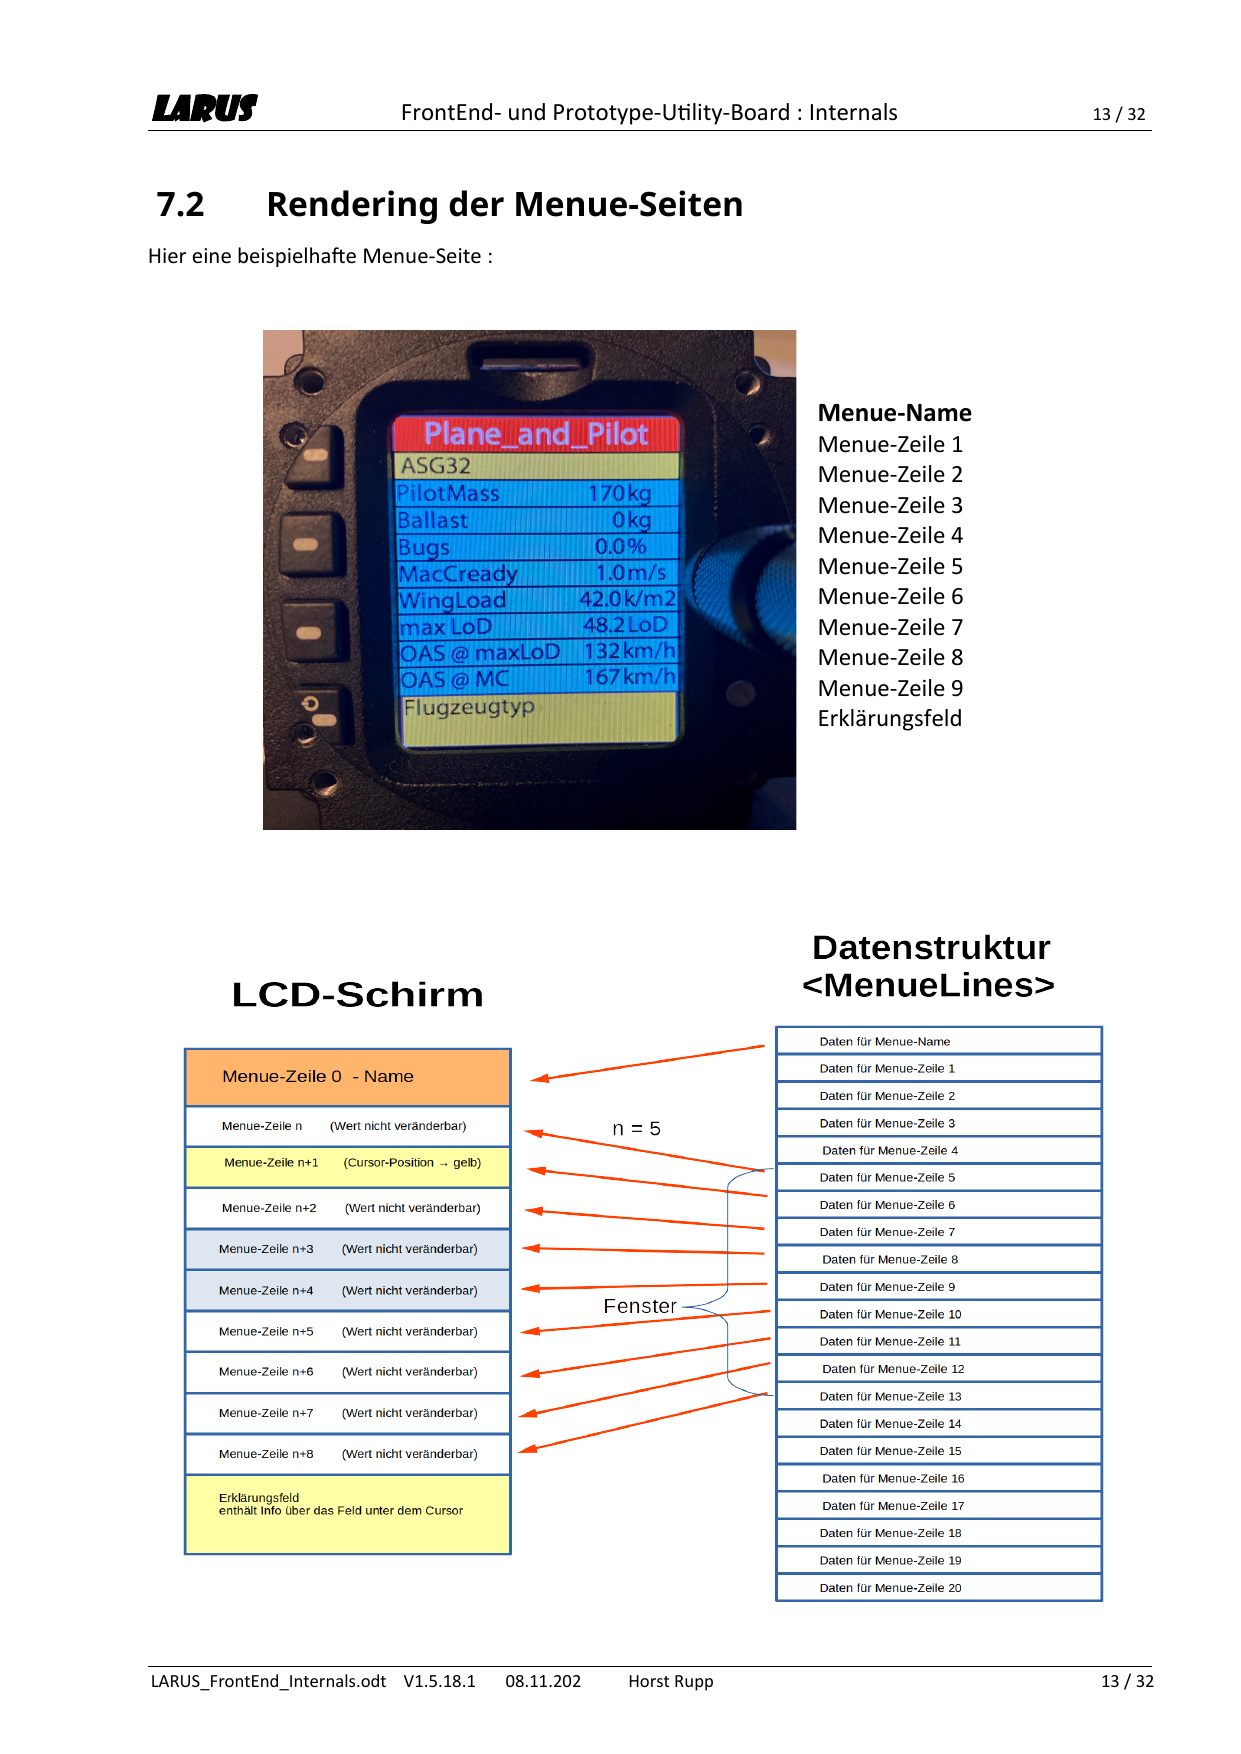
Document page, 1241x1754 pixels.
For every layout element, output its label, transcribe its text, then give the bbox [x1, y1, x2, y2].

picture [263, 330, 797, 830]
subtitle Rendering der Menue-Seiten [148, 168, 1152, 226]
text Hier eine beispielhafte Menue-Seite : [148, 241, 1152, 269]
picture [156, 914, 1131, 1611]
